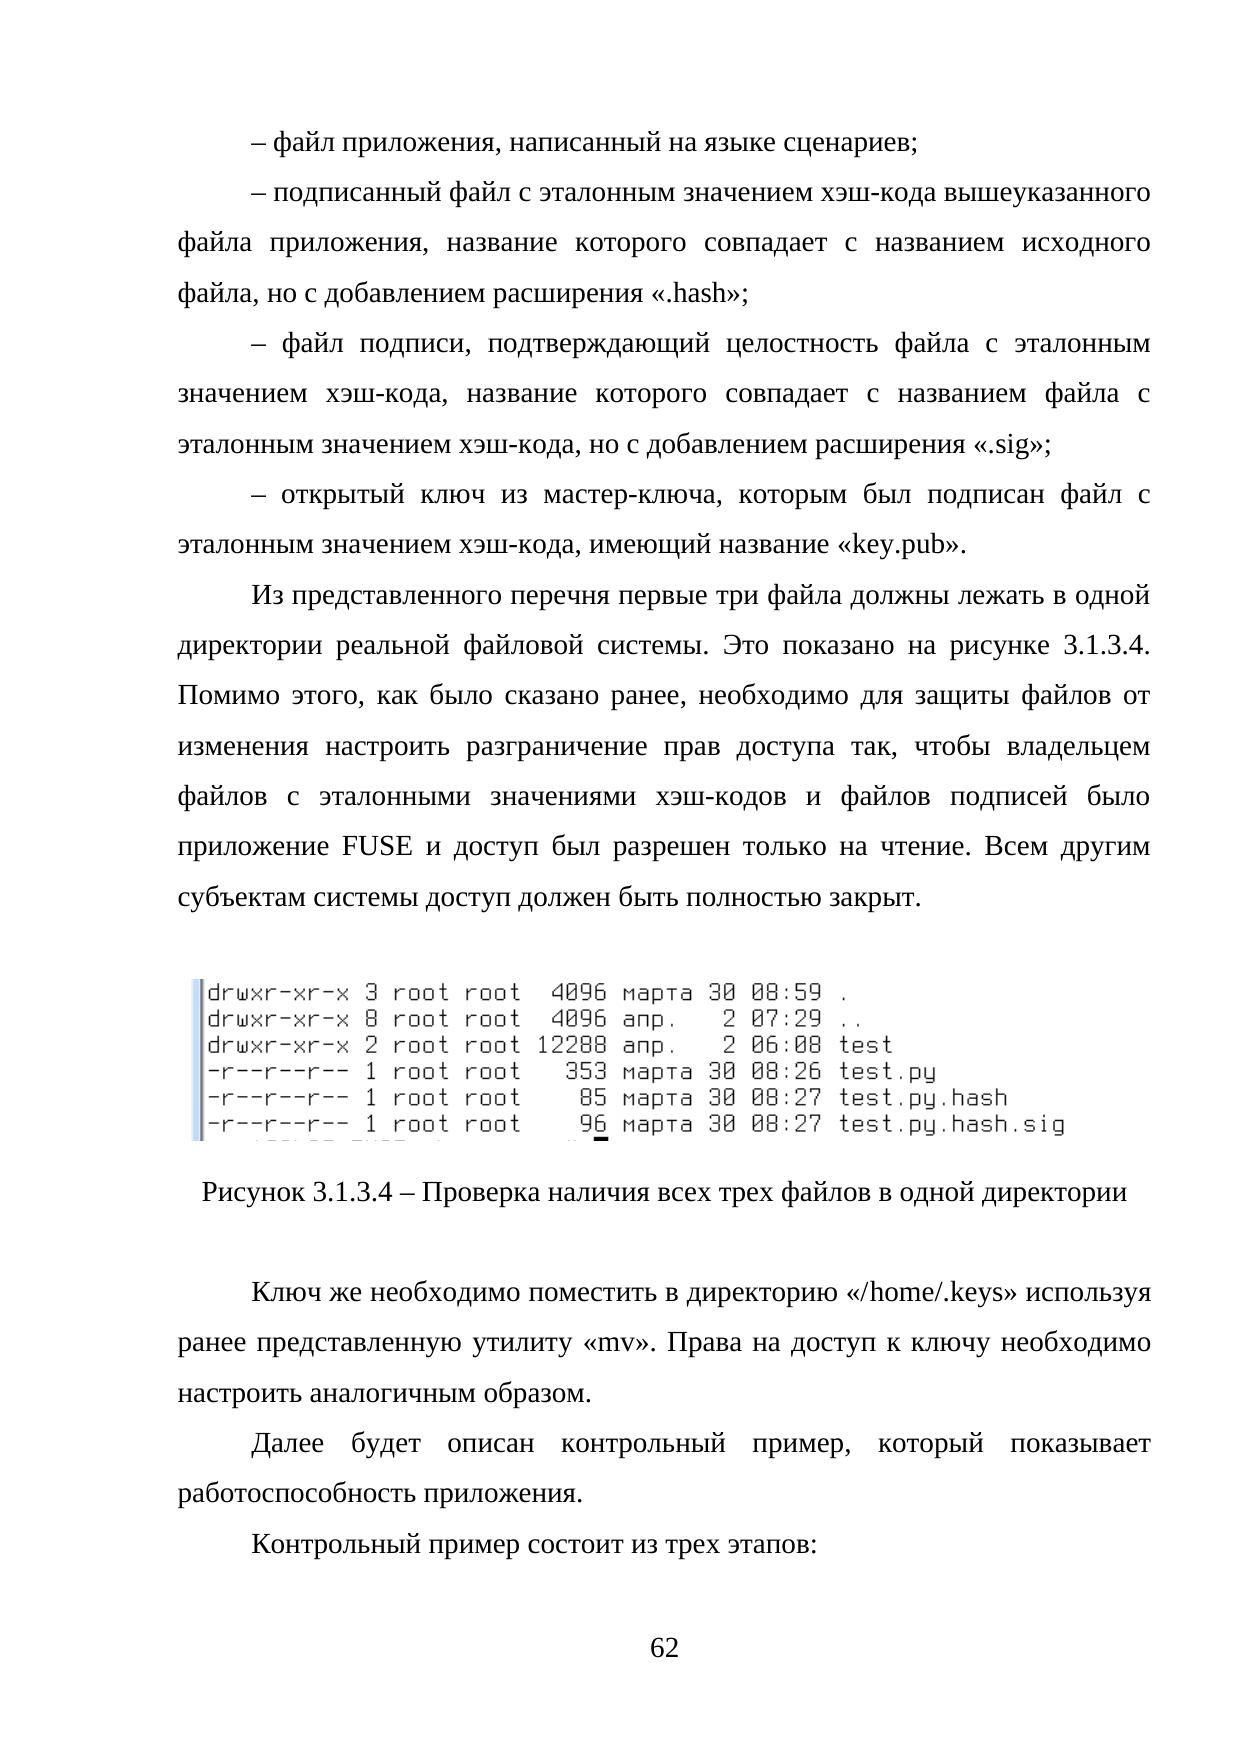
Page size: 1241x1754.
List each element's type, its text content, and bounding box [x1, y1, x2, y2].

text Из представленного перечня первые три файла должны лежать в одной директории реальной файловой системы. Это показано на рисунке 3.1.3.4. Помимо этого, как было сказано ранее, необходимо для защиты файлов от изменения настроить разграничение прав доступа так, чтобы владельцем файлов с эталонными значениями хэш-кодов и файлов подписей было приложение FUSE и доступ был разрешен только на чтение. Всем другим субъектам системы доступ должен быть полностью закрыт. [177, 577, 1152, 912]
text – подписанный файл с эталонным значением хэш-кода вышеуказанного файла приложения, название которого совпадает с названием исходного файла, но с добавлением расширения «.hash»; [177, 174, 1152, 308]
picture [658, 1084, 1138, 1141]
text Контрольный пример состоит из трех этапов: [177, 1526, 1152, 1559]
text – файл подписи, подтверждающий целостность файла с эталонным значением хэш-кода, название которого совпадает с названием файла с эталонным значением хэш-кода, но с добавлением расширения «.sig»; [177, 325, 1152, 459]
text Рисунок 3.1.3.4 – Проверка наличия всех трех файлов в одной директории [177, 1174, 1152, 1207]
text Далее будет описан контрольный пример, который показывает работоспособность приложения. [177, 1425, 1152, 1509]
text – файл приложения, написанный на языке сценариев; [177, 124, 1152, 157]
text – открытый ключ из мастер-ключа, которым был подписан файл с эталонным значением хэш-кода, имеющий название «key.pub». [177, 476, 1152, 560]
text Ключ же необходимо поместить в директорию «/home/.keys» используя ранее представленную утилиту «mv». Права на доступ к ключу необходимо настроить аналогичным образом. [177, 1274, 1152, 1408]
